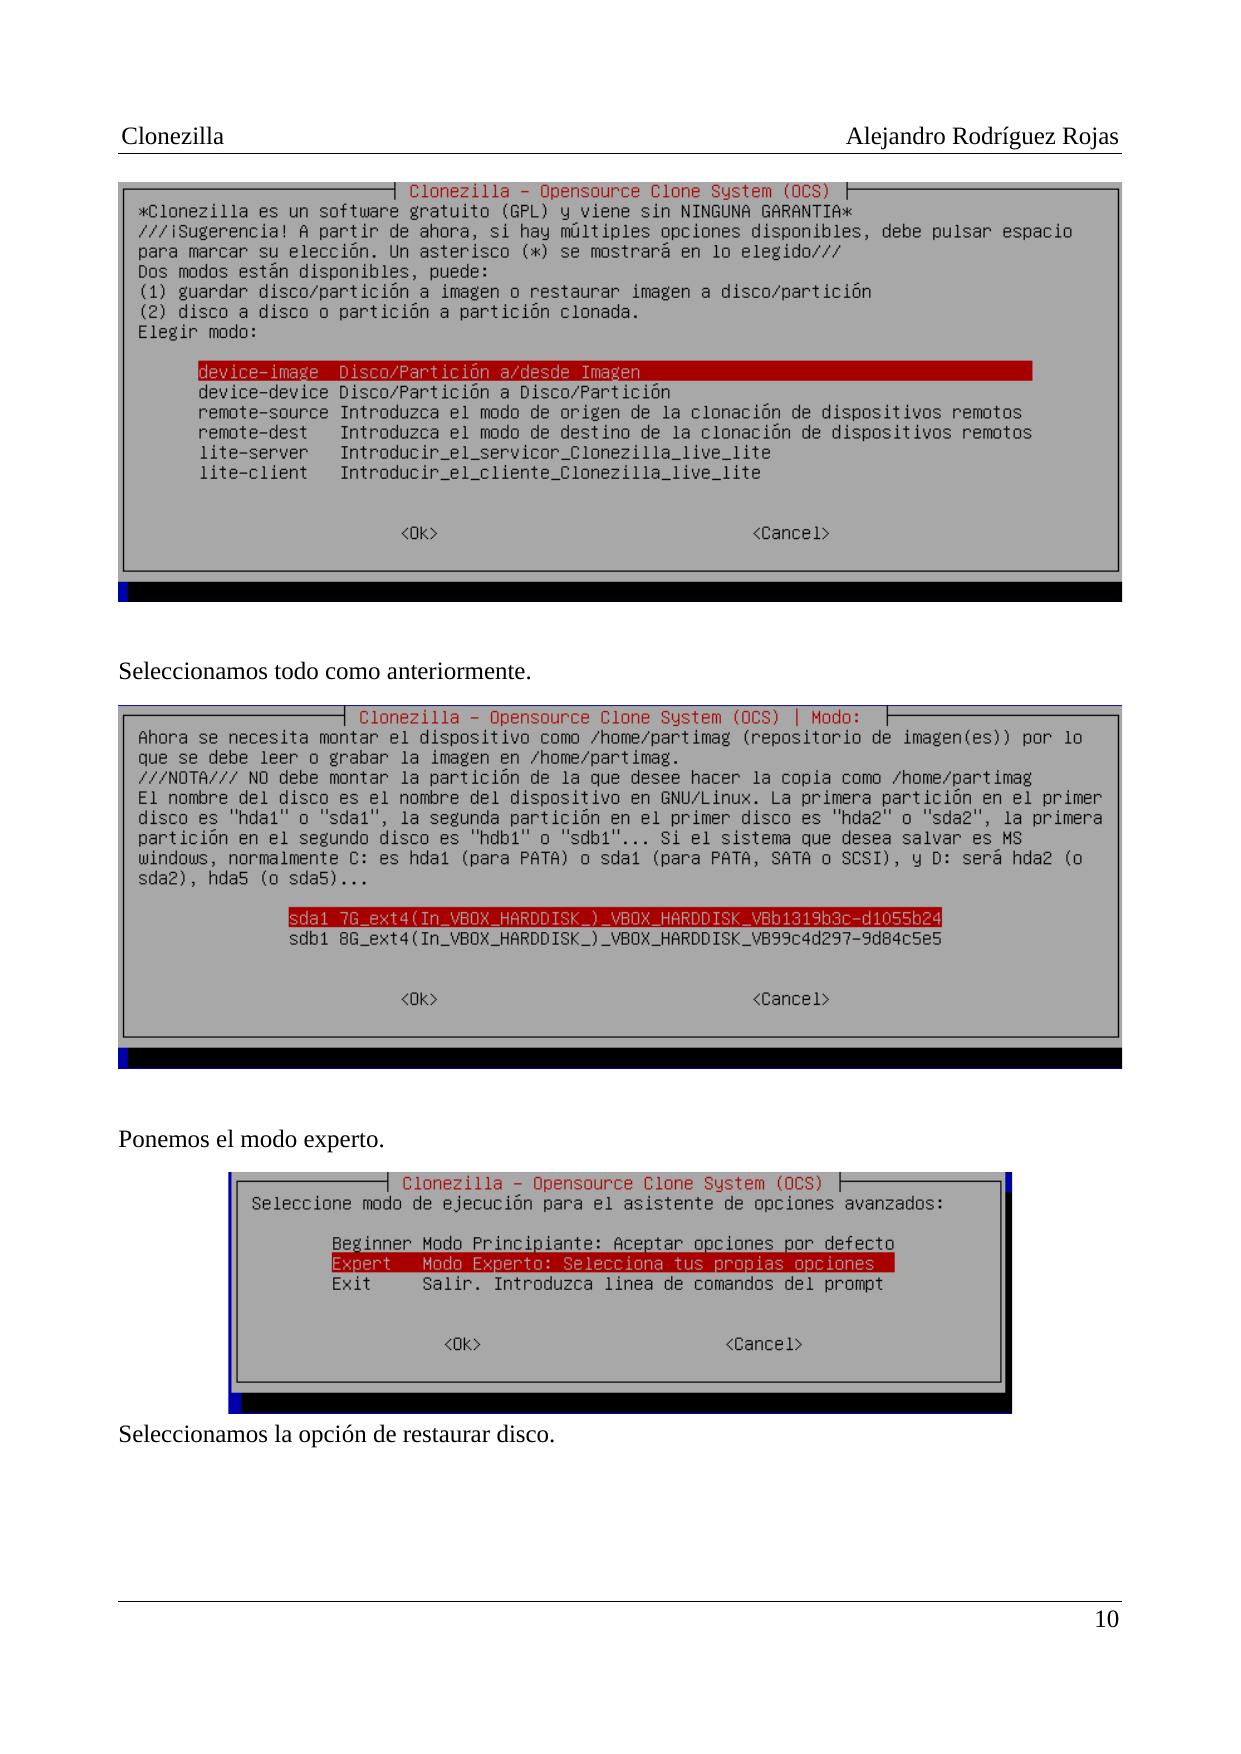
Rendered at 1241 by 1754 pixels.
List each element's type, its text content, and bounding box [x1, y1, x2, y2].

text Seleccionamos la opción de restaurar disco. [118, 1295, 1122, 1448]
picture [118, 705, 1123, 1069]
text Seleccionamos todo como anteriormente. [118, 656, 1122, 685]
text Ponemos el modo experto. [118, 1124, 1122, 1153]
picture [228, 1172, 1013, 1414]
picture [118, 182, 1123, 602]
